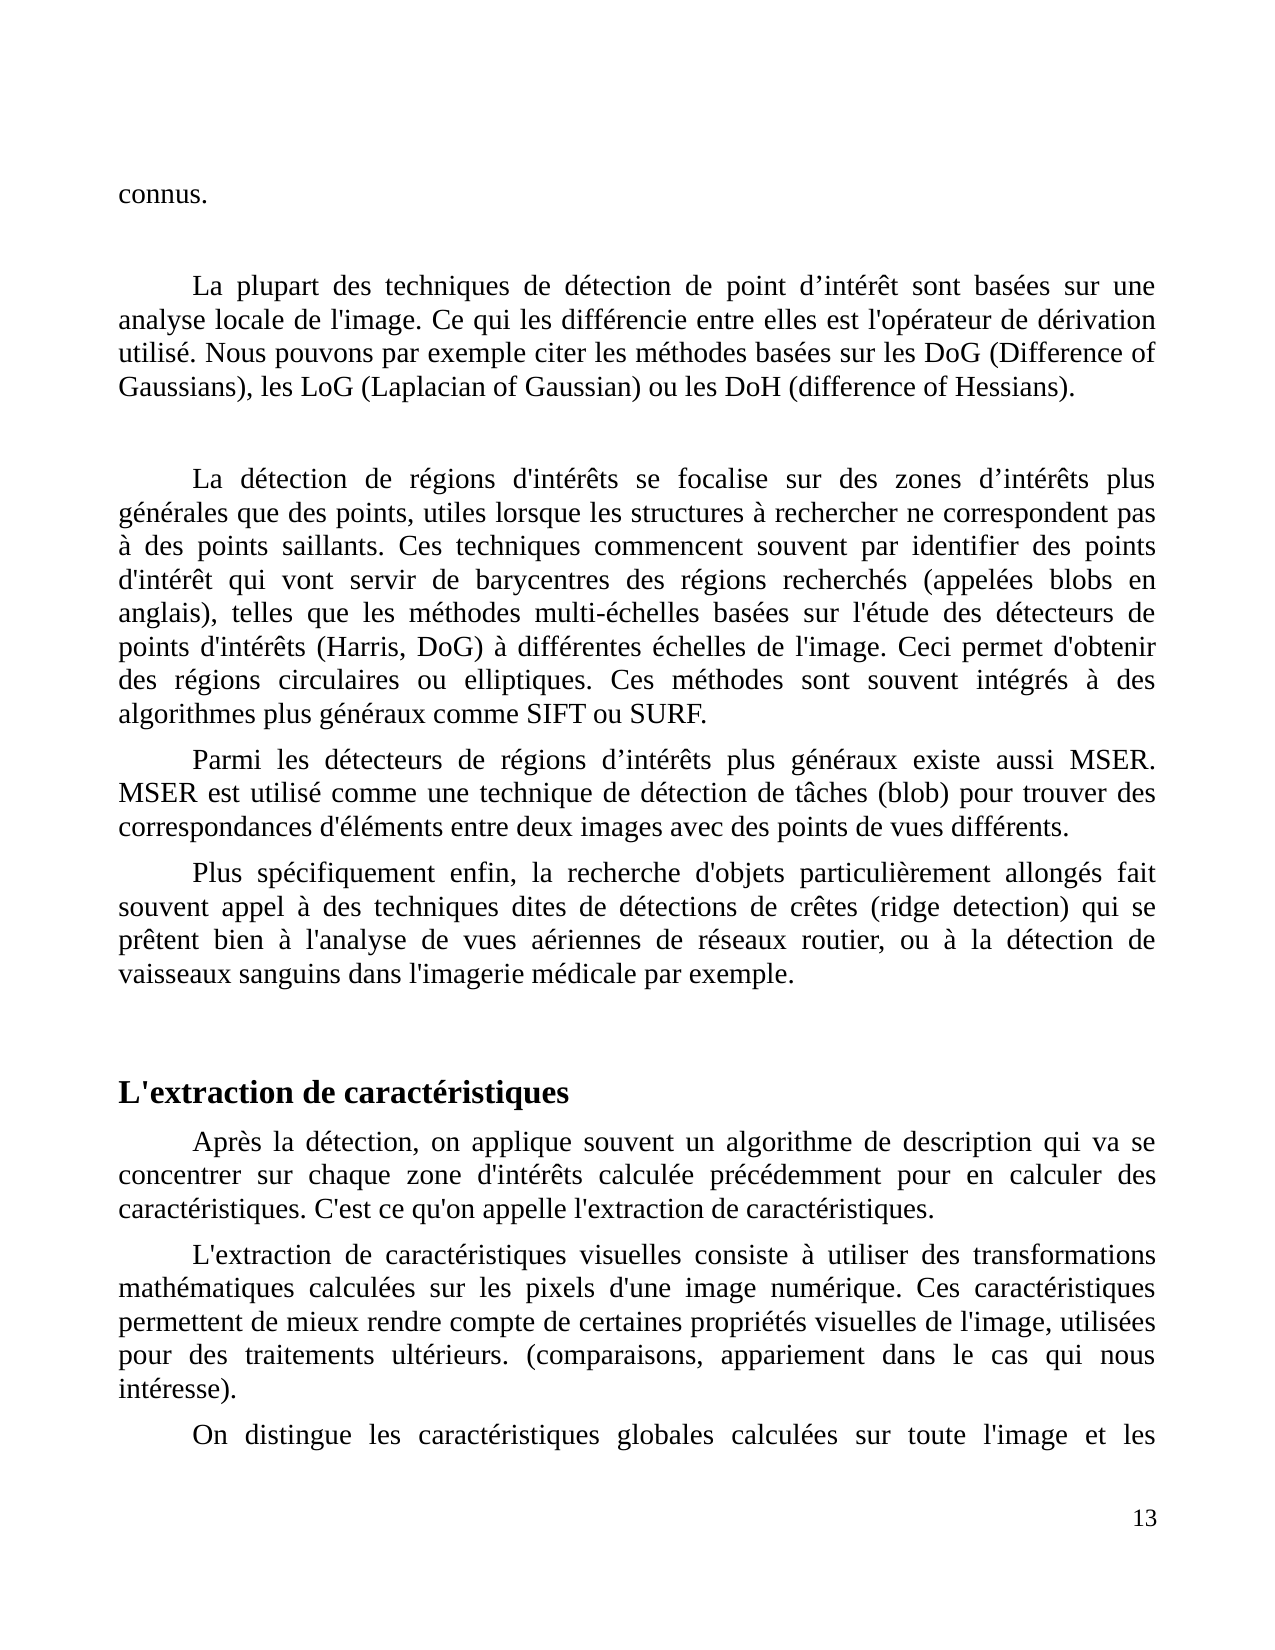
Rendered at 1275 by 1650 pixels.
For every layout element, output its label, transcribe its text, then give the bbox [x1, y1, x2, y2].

text connus. [118, 176, 1157, 210]
text Parmi les détecteurs de régions d’intérêts plus généraux existe aussi MSER. MSER est utilisé comme une technique de détection de tâches (blob) pour trouver des correspondances d'éléments entre deux images avec des points de vues différents. [118, 742, 1157, 843]
text Après la détection, on applique souvent un algorithme de description qui va se concentrer sur chaque zone d'intérêts calculée précédemment pour en calculer des caractéristiques. C'est ce qu'on appelle l'extraction de caractéristiques. [118, 1124, 1157, 1224]
subtitle L'extraction de caractéristiques [118, 1073, 1157, 1111]
text Plus spécifiquement enfin, la recherche d'objets particulièrement allongés fait souvent appel à des techniques dites de détections de crêtes (ridge detection) qui se prêtent bien à l'analyse de vues aériennes de réseaux routier, ou à la détection de vaisseaux sanguins dans l'imagerie médicale par exemple. [118, 855, 1157, 989]
text On distingue les caractéristiques globales calculées sur toute l'image et les [118, 1417, 1157, 1451]
text L'extraction de caractéristiques visuelles consiste à utiliser des transformations mathématiques calculées sur les pixels d'une image numérique. Ces caractéristiques permettent de mieux rendre compte de certaines propriétés visuelles de l'image, utilisées pour des traitements ultérieurs. (comparaisons, appariement dans le cas qui nous intéresse). [118, 1237, 1157, 1404]
text La détection de régions d'intérêts se focalise sur des zones d’intérêts plus générales que des points, utiles lorsque les structures à rechercher ne correspondent pas à des points saillants. Ces techniques commencent souvent par identifier des points d'intérêt qui vont servir de barycentres des régions recherchés (appelées blobs en anglais), telles que les méthodes multi-échelles basées sur l'étude des détecteurs de points d'intérêts (Harris, DoG) à différentes échelles de l'image. Ceci permet d'obtenir des régions circulaires ou elliptiques. Ces méthodes sont souvent intégrés à des algorithmes plus généraux comme SIFT ou SURF. [118, 461, 1157, 729]
text La plupart des techniques de détection de point d’intérêt sont basées sur une analyse locale de l'image. Ce qui les différencie entre elles est l'opérateur de dérivation utilisé. Nous pouvons par exemple citer les méthodes basées sur les DoG (Difference of Gaussians), les LoG (Laplacian of Gaussian) ou les DoH (difference of Hessians). [118, 268, 1157, 403]
